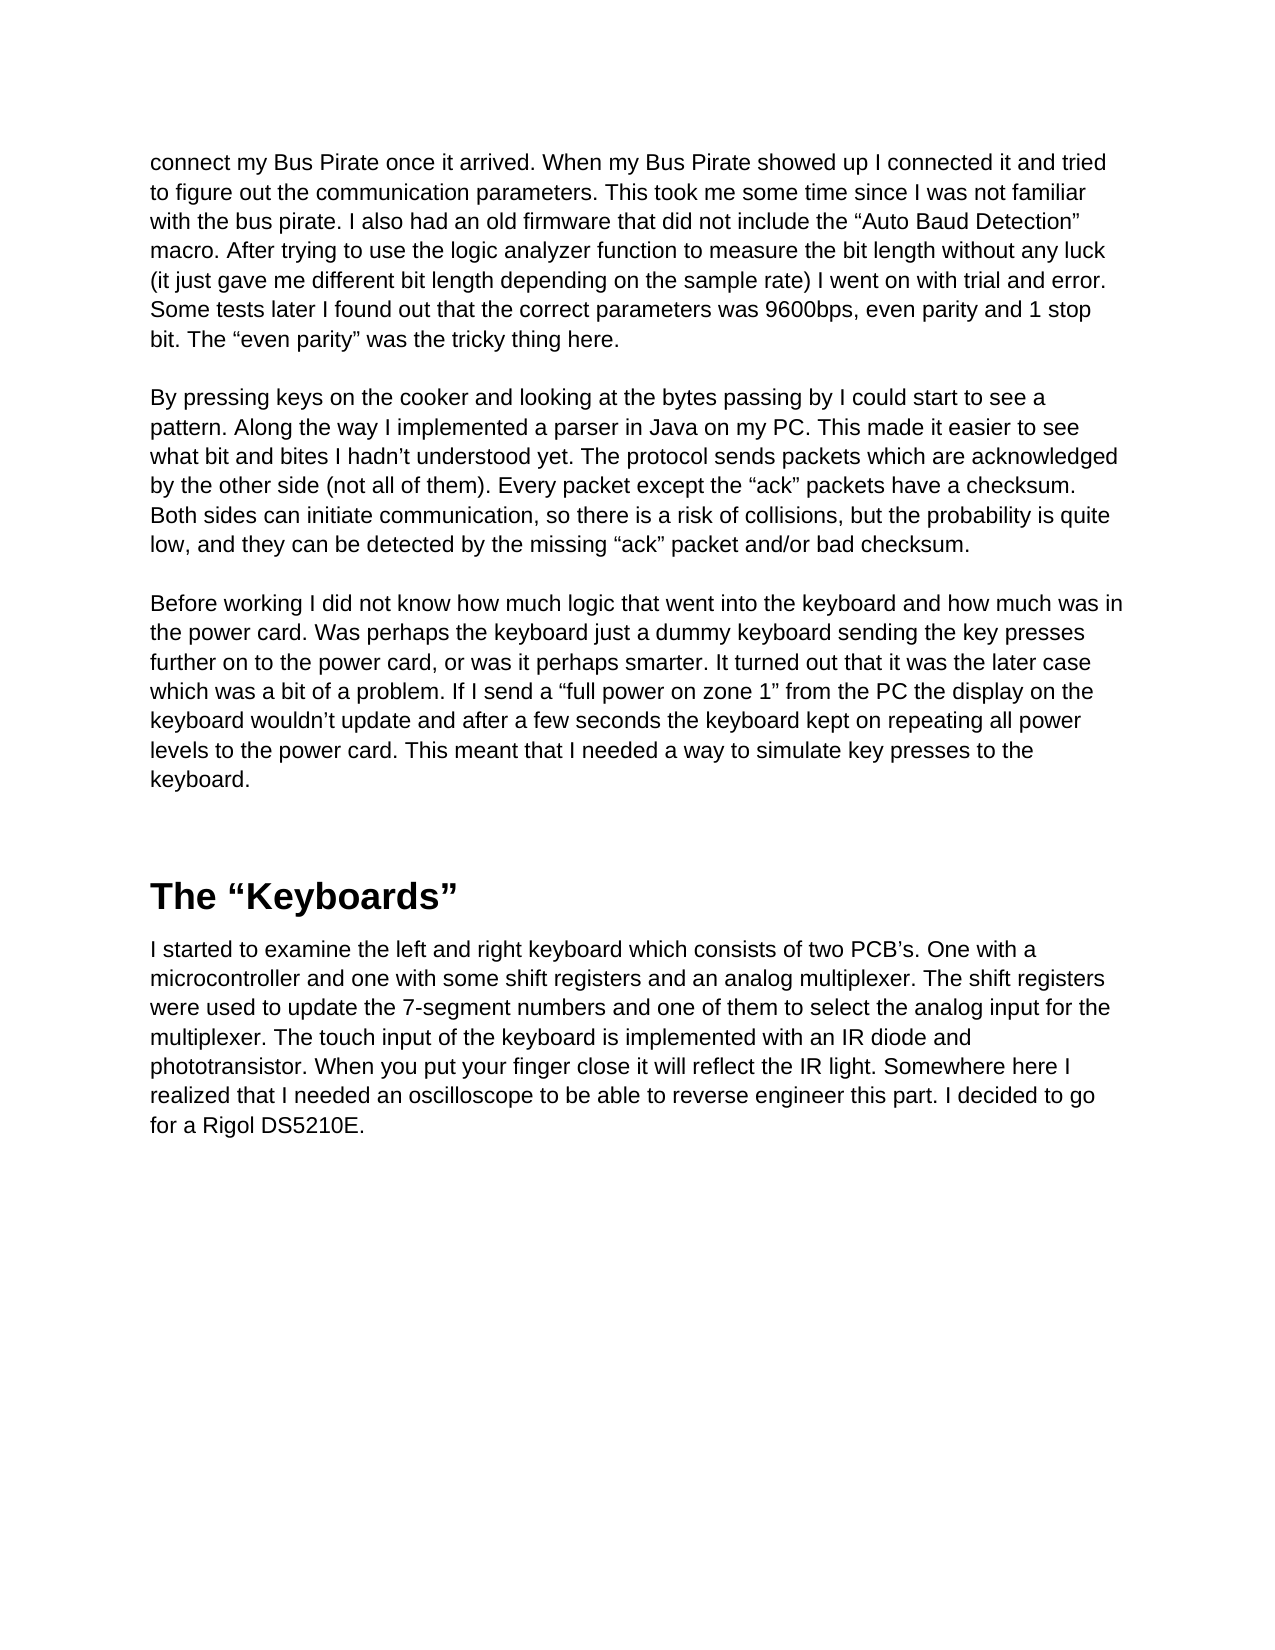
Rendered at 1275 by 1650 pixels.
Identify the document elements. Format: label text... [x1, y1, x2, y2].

text I started to examine the left and right keyboard which consists of two PCB’s. One with a microcontroller and one with some shift registers and an analog multiplexer. The shift registers were used to update the 7-segment numbers and one of them to select the analog input for the multiplexer. The touch input of the keyboard is implemented with an IR diode and phototransistor. When you put your finger close it will reflect the IR light. Somewhere here I realized that I needed an oscilloscope to be able to reverse engineer this part. I decided to go for a Rigol DS5210E. [150, 936, 1125, 1138]
text connect my Bus Pirate once it arrived. When my Bus Pirate showed up I connected it and tried to figure out the communication parameters. This took me some time since I was not familiar with the bus pirate. I also had an old firmware that did not include the “Auto Baud Detection” macro. After trying to use the logic analyzer function to measure the bit length without any luck (it just gave me different bit length depending on the sample rate) I went on with trial and error. Some tests later I found out that the correct parameters was 9600bps, even parity and 1 stop bit. The “even parity” was the tricky thing here. [150, 150, 1125, 352]
text By pressing keys on the cooker and looking at the bytes passing by I could start to see a pattern. Along the way I implemented a parser in Java on my PC. This made it easier to see what bit and bites I hadn’t understood yet. The protocol sends packets which are acknowledged by the other side (not all of them). Every packet except the “ack” packets have a checksum. Both sides can initiate communication, so there is a risk of collisions, but the probability is quite low, and they can be detected by the missing “ack” packet and/or bad checksum. [150, 385, 1125, 557]
subtitle The “Keyboards” [150, 876, 1125, 917]
text Before working I did not know how much logic that went into the keyboard and how much was in the power card. Was perhaps the keyboard just a dummy keyboard sending the key presses further on to the power card, or was it perhaps smarter. It turned out that it was the later case which was a bit of a problem. If I send a “full power on zone 1” from the PC the display on the keyboard wouldn’t update and after a few seconds the keyboard kept on repeating all power levels to the power card. This meant that I needed a way to simulate key presses to the keyboard. [150, 591, 1125, 792]
